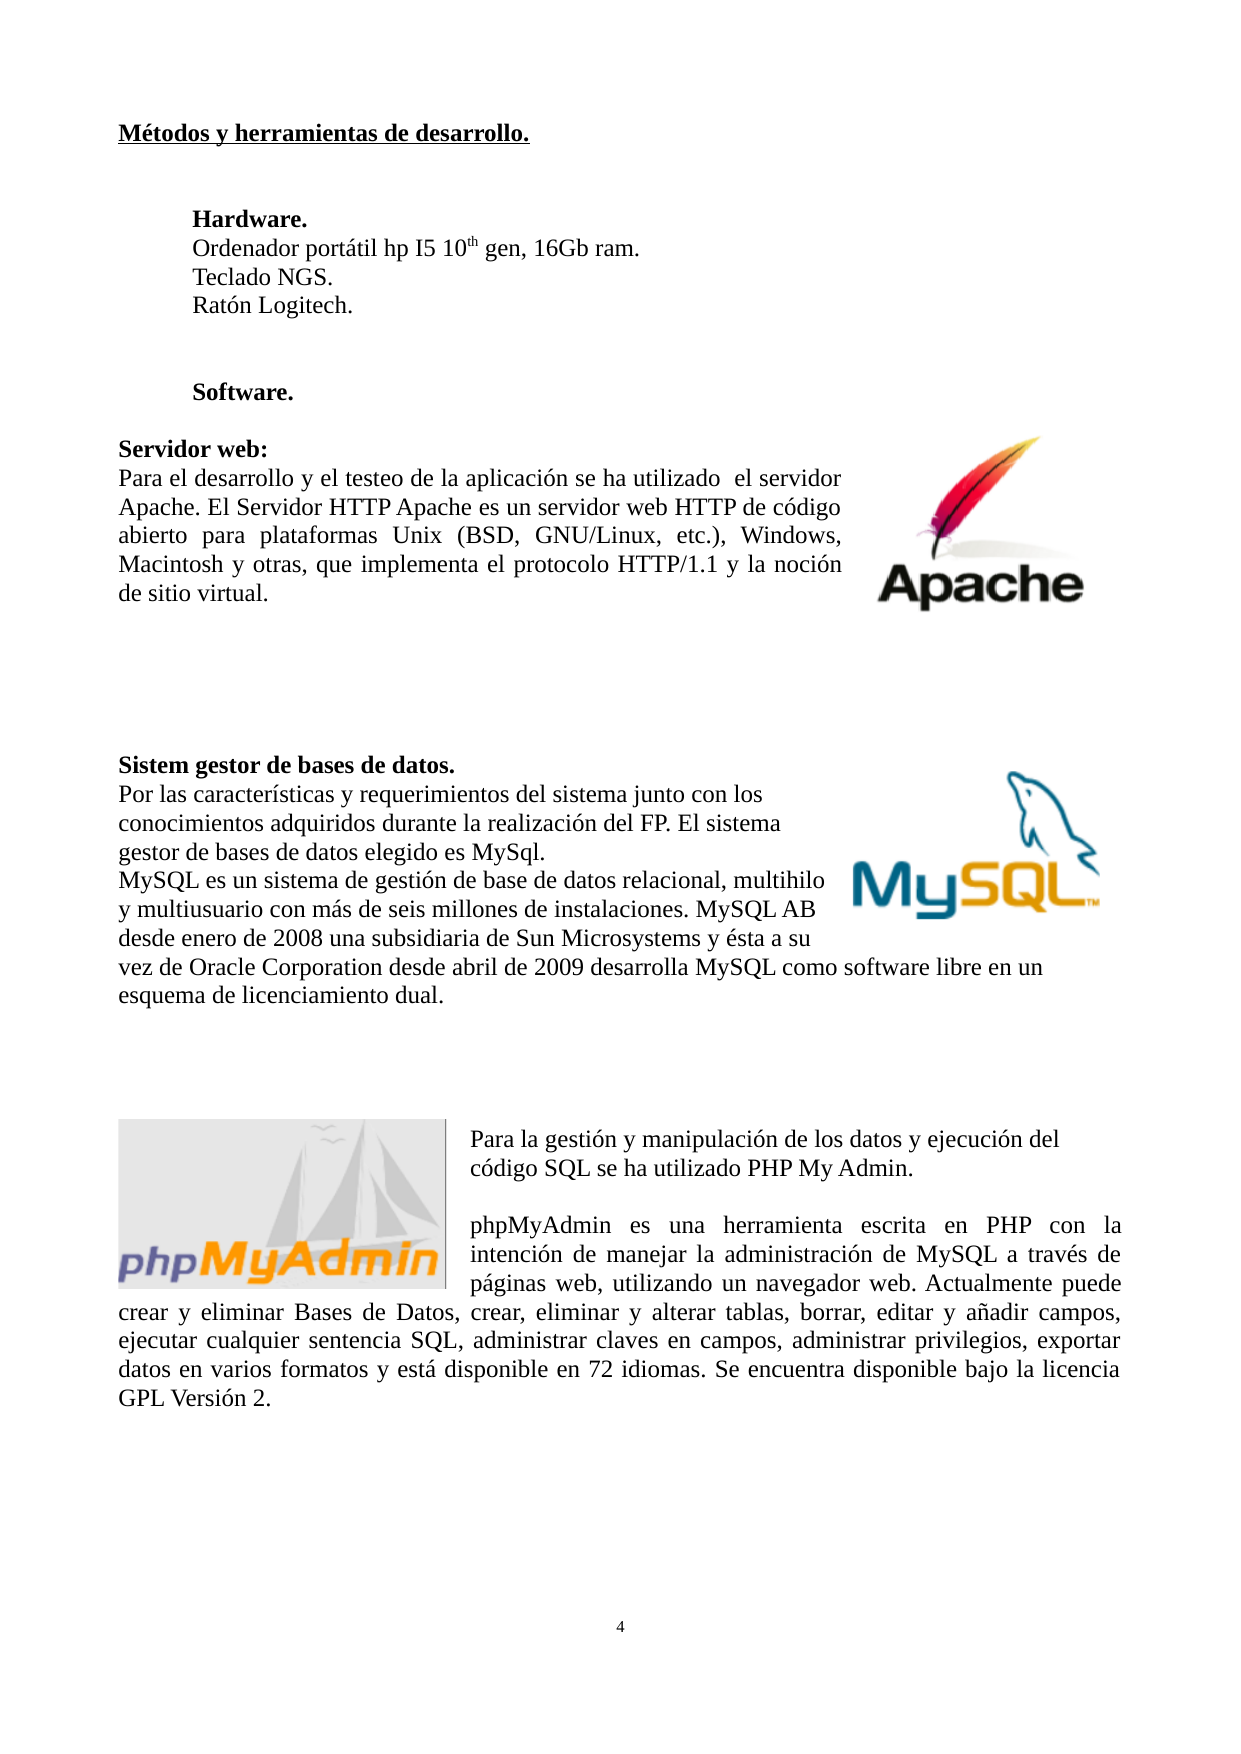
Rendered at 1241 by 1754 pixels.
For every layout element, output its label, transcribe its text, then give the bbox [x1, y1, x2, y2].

text MySQL es un sistema de gestión de base de datos relacional, multihilo y multiusuario con más de seis millones de instalaciones. MySQL AB desde enero de 2008 una subsidiaria de Sun Microsystems y ésta a su vez de Oracle Corporation desde abril de 2009 desarrolla MySQL como software libre en un esquema de licenciamiento dual. [118, 866, 1122, 1009]
text phpMyAdmin es una herramienta escrita en PHP con la intención de manejar la administración de MySQL a través de páginas web, utilizando un navegador web. Actualmente puede crear y eliminar Bases de Datos, crear, eliminar y alterar tablas, borrar, editar y añadir campos, ejecutar cualquier sentencia SQL, administrar claves en campos, administrar privilegios, exportar datos en varios formatos y está disponible en 72 idiomas. Se encuentra disponible bajo la licencia GPL Versión 2. [118, 1211, 1122, 1412]
text Servidor web: [118, 434, 842, 463]
text Para la gestión y manipulación de los datos y ejecución del código SQL se ha utilizado PHP My Admin. [447, 1124, 1122, 1182]
picture [842, 412, 1112, 617]
picture [118, 1119, 447, 1289]
picture [833, 762, 1120, 930]
text Hardware. [118, 204, 1122, 233]
text Métodos y herramientas de desarrollo. [118, 118, 1122, 147]
text Por las características y requerimientos del sistema junto con los conocimientos adquiridos durante la realización del FP. El sistema gestor de bases de datos elegido es MySql. [118, 779, 833, 866]
text [1112, 434, 1122, 463]
text Software. [118, 377, 1122, 406]
text Sistem gestor de bases de datos. [118, 751, 1122, 779]
text Ratón Logitech. [118, 291, 1122, 319]
text Ordenador portátil hp I5 10th gen, 16Gb ram. [118, 233, 1122, 262]
text Teclado NGS. [118, 262, 1122, 291]
text Para el desarrollo y el testeo de la aplicación se ha utilizado el servidor Apache. El Servidor HTTP Apache es un servidor web HTTP de código abierto para plataformas Unix (BSD, GNU/Linux, etc.), Windows, Macintosh y otras, que implementa el protocolo HTTP/1.1 y la noción de sitio virtual. [118, 463, 842, 607]
